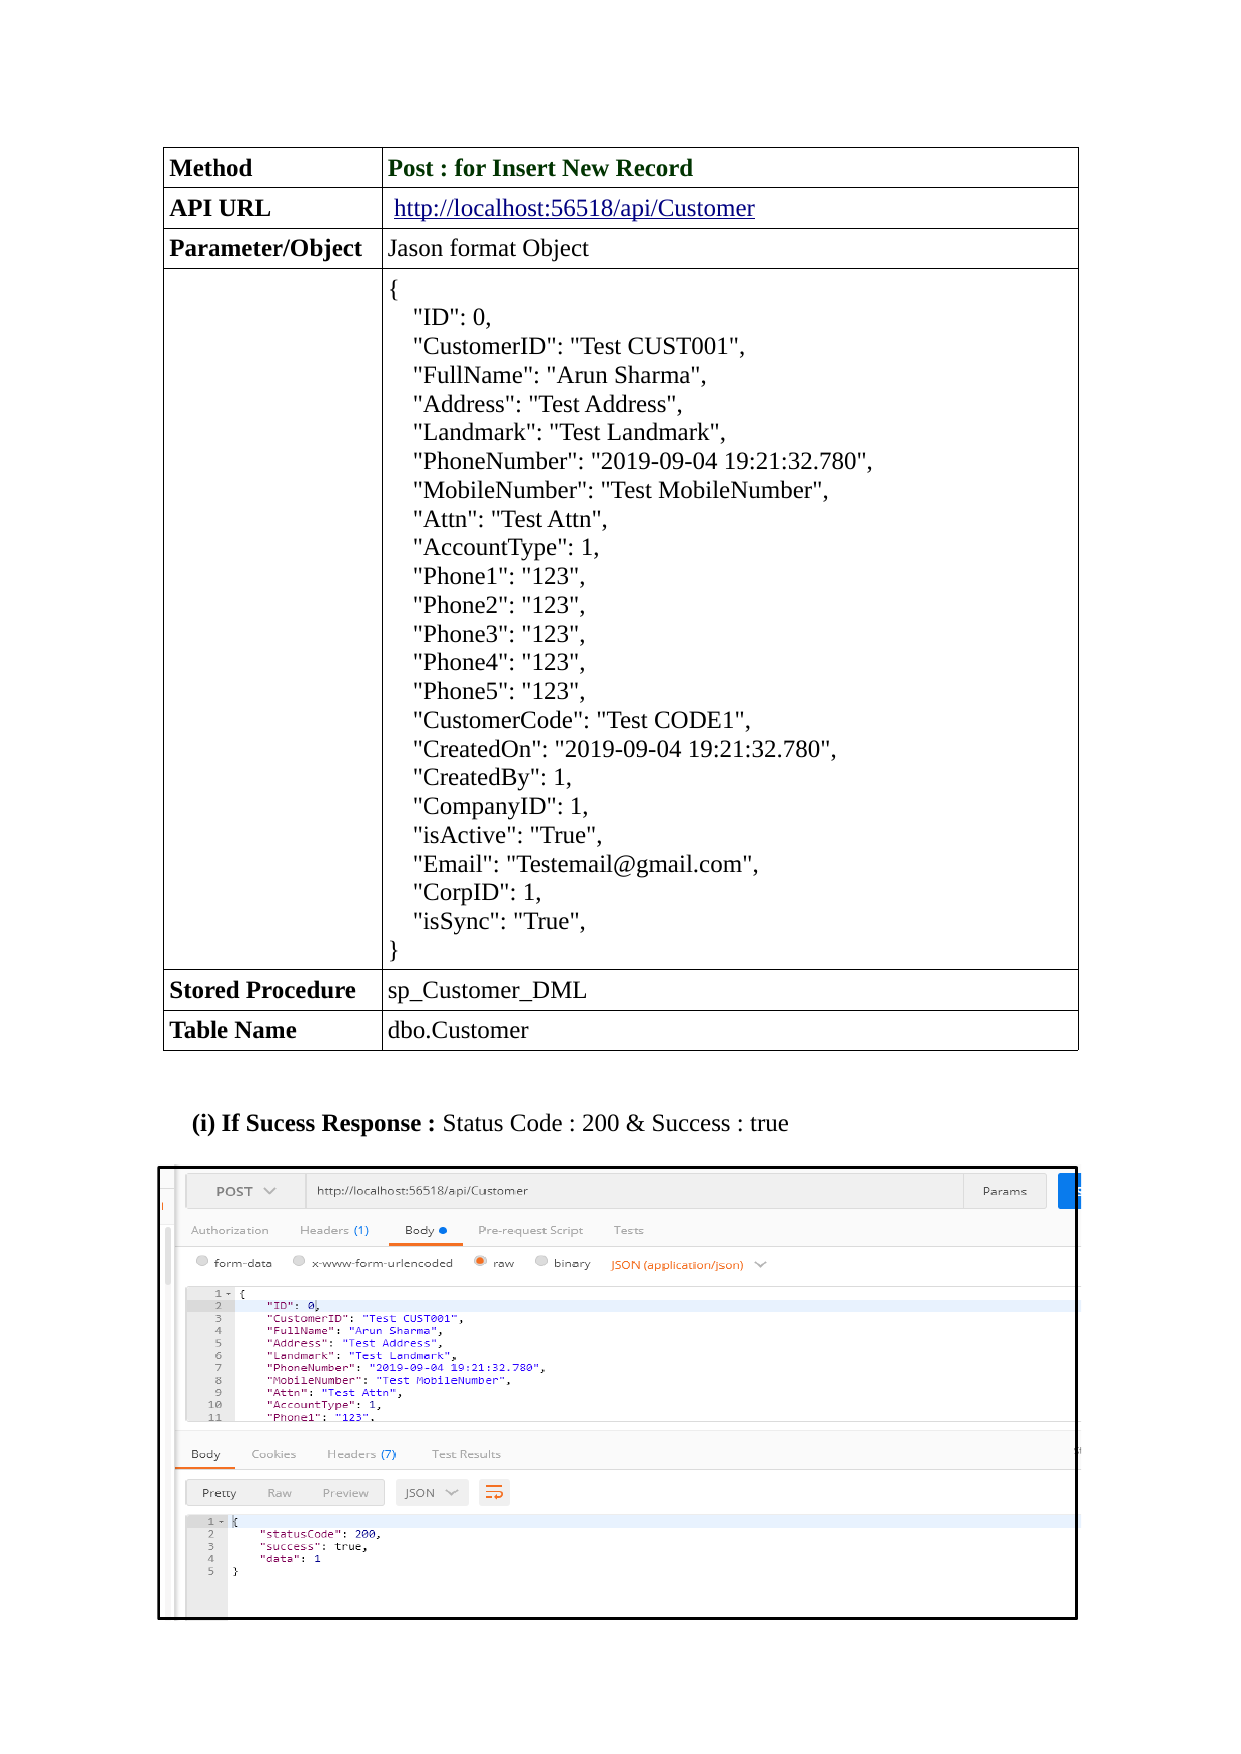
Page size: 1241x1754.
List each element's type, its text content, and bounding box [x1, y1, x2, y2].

table_cell API URL [164, 188, 382, 227]
table_cell [164, 269, 382, 969]
table_header Method [164, 148, 382, 187]
table_cell { "ID": 0, "CustomerID": "Test CUST001", "FullName": "Arun Sharma", "Address": "Test Address", "Landmark": "Test Landmark", "PhoneNumber": "2019-09-04 19:21:32.780", "MobileNumber": "Test MobileNumber", "Attn": "Test Attn", "AccountType": 1, "Phone1": "123", "Phone2": "123", "Phone3": "123", "Phone4": "123", "Phone5": "123", "CustomerCode": "Test CODE1", "CreatedOn": "2019-09-04 19:21:32.780", "CreatedBy": 1, "CompanyID": 1, "isActive": "True", "Email": "Testemail@gmail.com", "CorpID": 1, "isSync": "True", } [383, 269, 1078, 969]
text (i) If Sucess Response : Status Code : 200 & Success : true [118, 1108, 1122, 1136]
table_cell sp_Customer_DML [383, 970, 1078, 1010]
table_cell Parameter/Object [164, 229, 382, 268]
table_cell Jason format Object [383, 229, 1078, 268]
table_cell http://localhost:56518/api/Customer [383, 188, 1078, 227]
table_cell Stored Procedure [164, 970, 382, 1010]
table_cell Table Name [164, 1011, 382, 1050]
table_header Post : for Insert New Record [383, 148, 1078, 187]
table_cell dbo.Customer [383, 1011, 1078, 1050]
picture [157, 1164, 1082, 1621]
